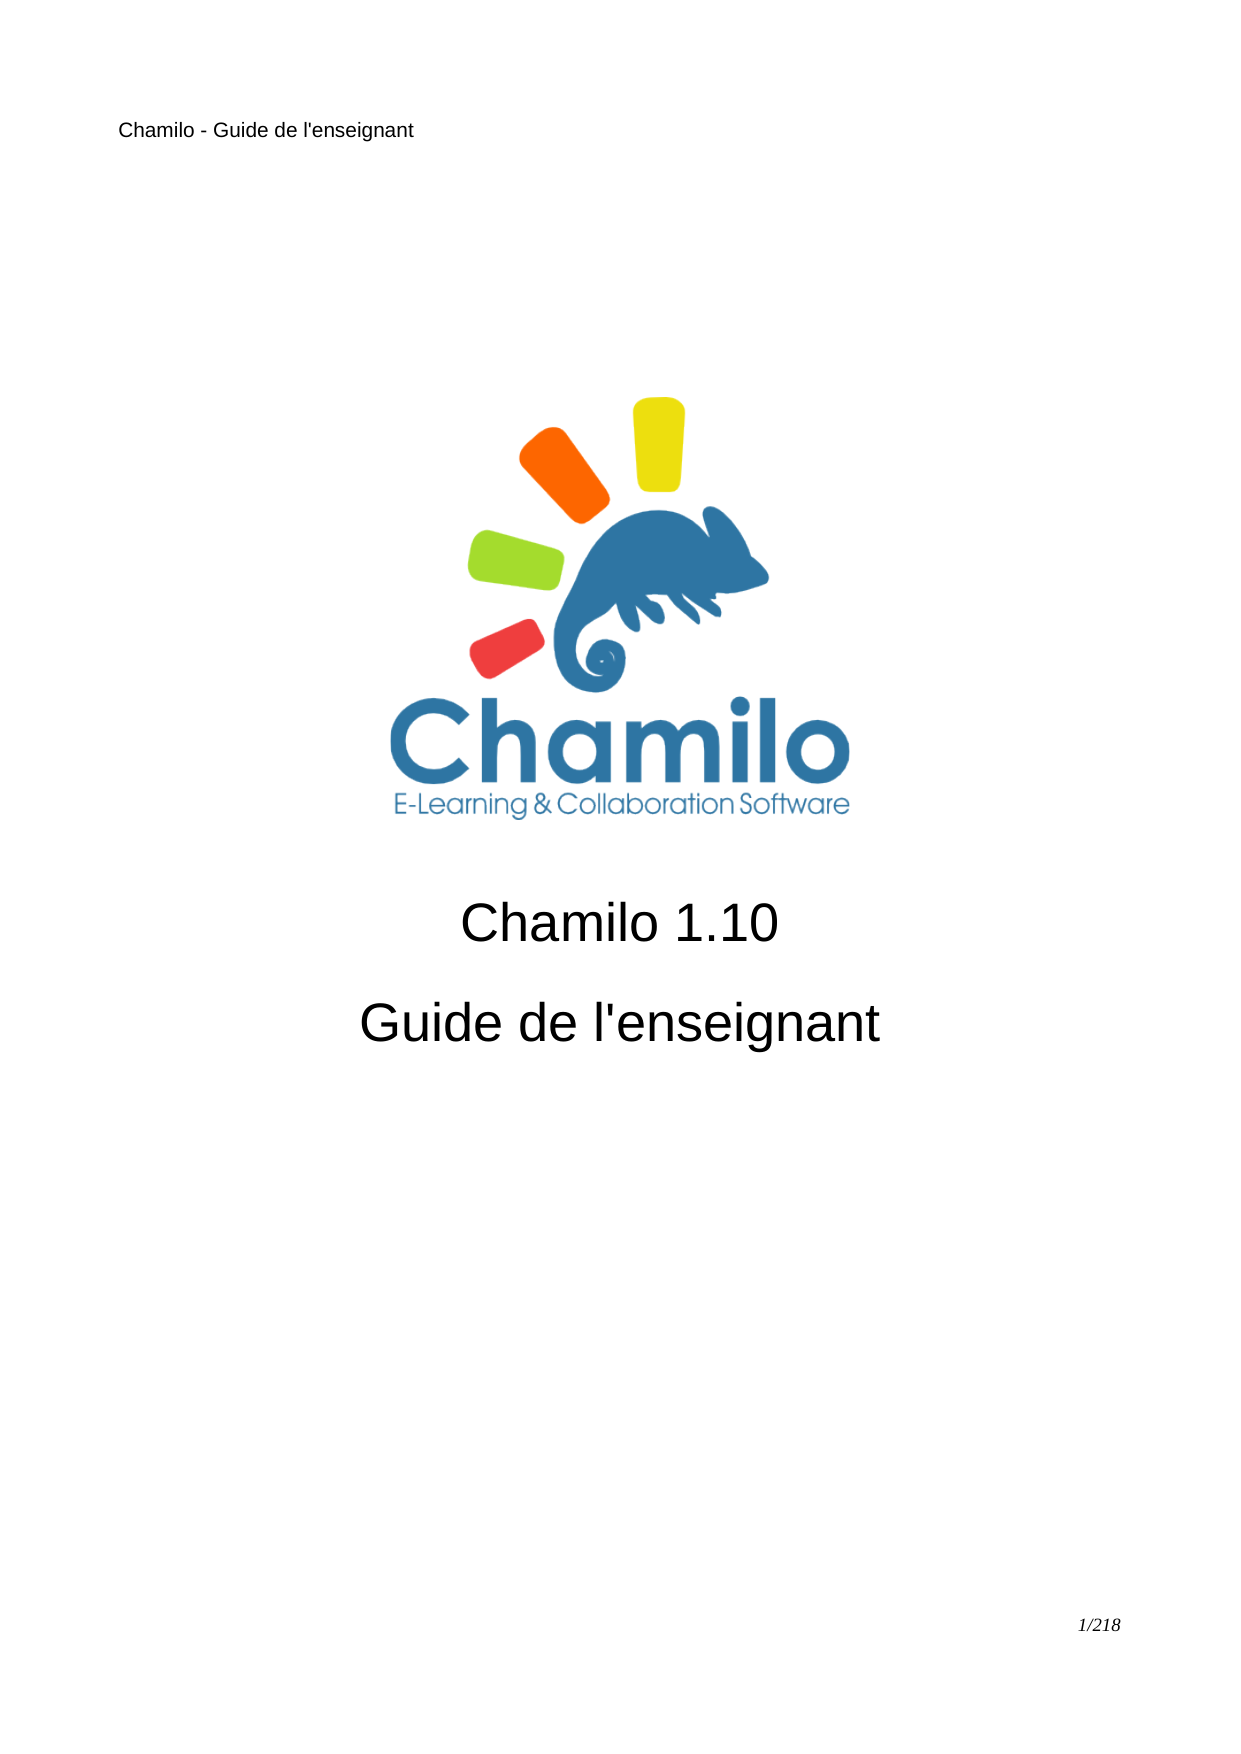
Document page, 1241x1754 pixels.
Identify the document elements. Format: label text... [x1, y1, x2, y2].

subtitle Chamilo 1.10 [118, 891, 1122, 953]
picture [390, 397, 850, 820]
subtitle Guide de l'enseignant [118, 990, 1122, 1053]
